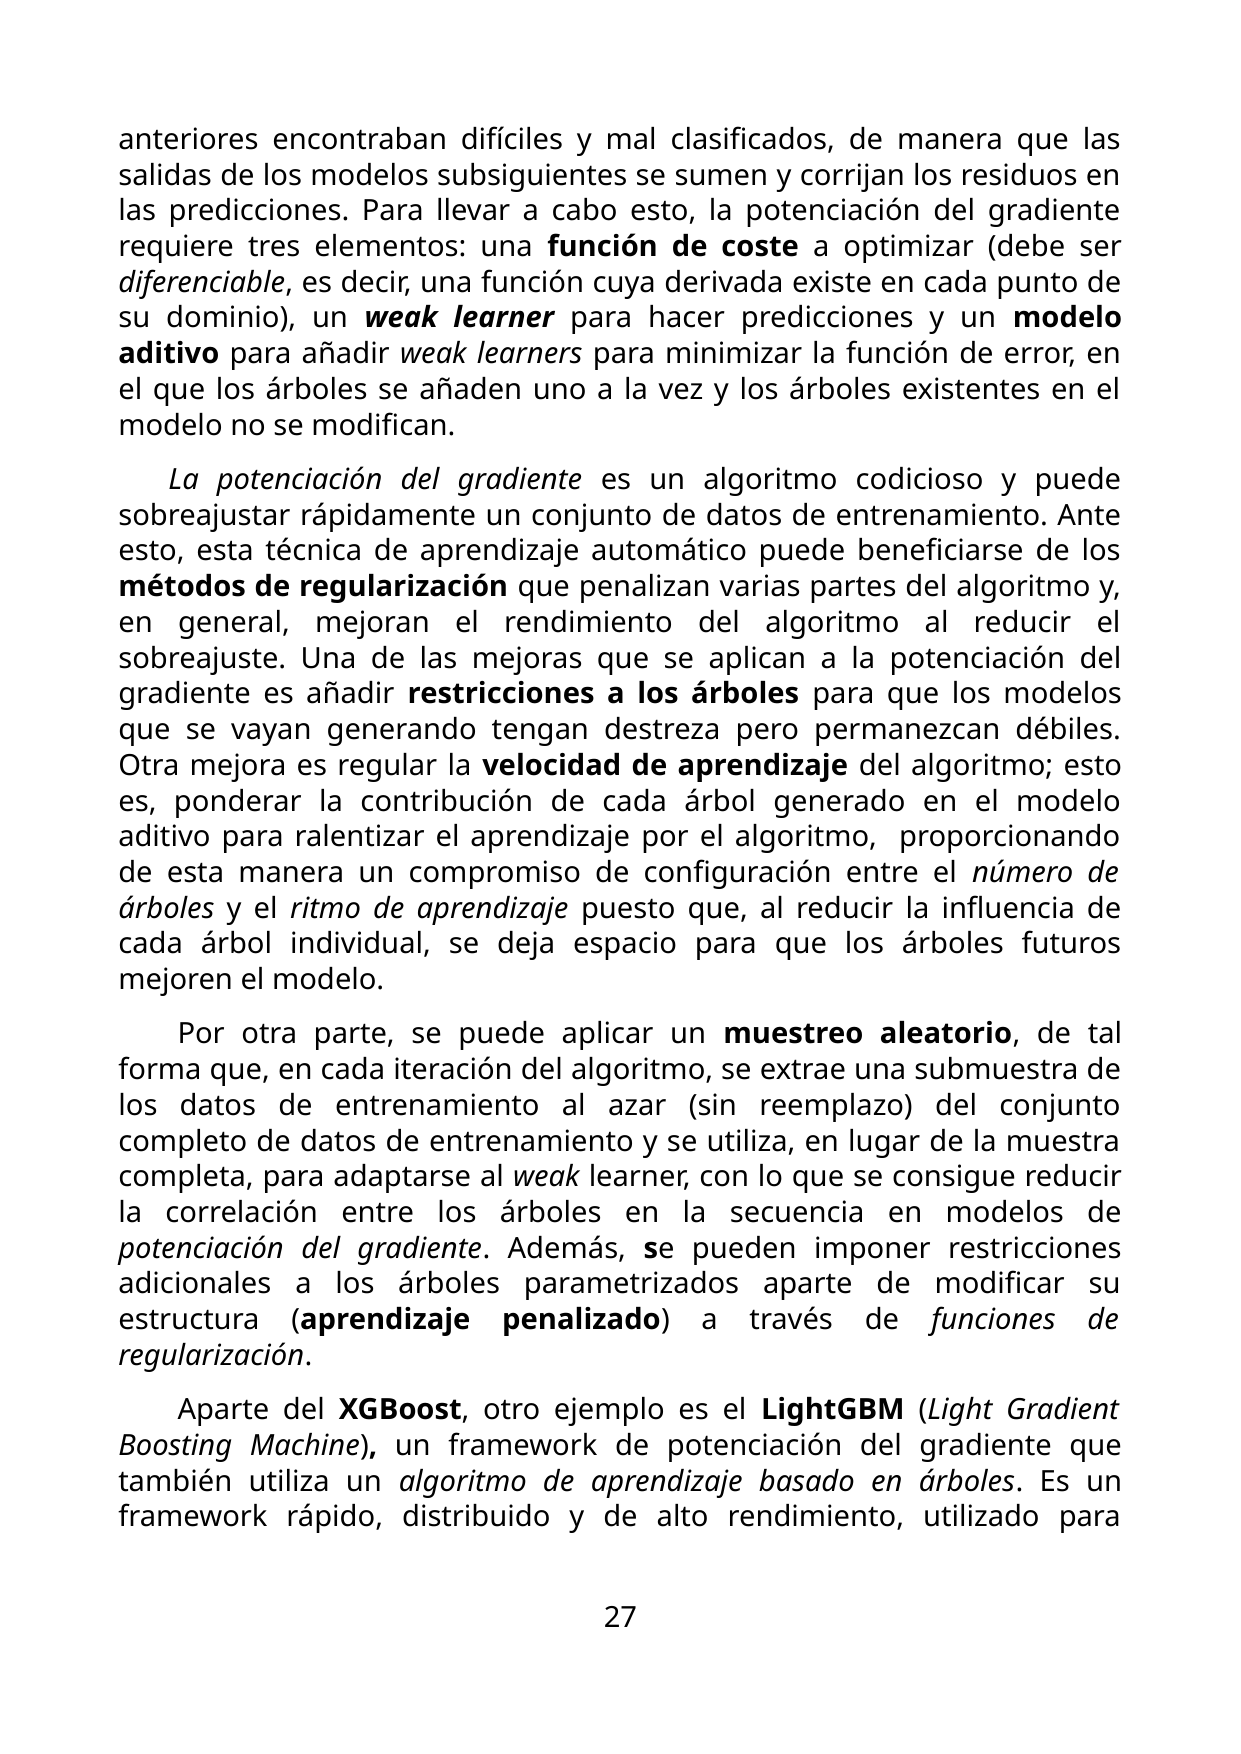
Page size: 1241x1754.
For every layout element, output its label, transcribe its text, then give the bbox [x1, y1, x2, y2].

text La potenciación del gradiente es un algoritmo codicioso y puede sobreajustar rápidamente un conjunto de datos de entrenamiento. Ante esto, esta técnica de aprendizaje automático puede beneficiarse de los métodos de regularización que penalizan varias partes del algoritmo y, en general, mejoran el rendimiento del algoritmo al reducir el sobreajuste. Una de las mejoras que se aplican a la potenciación del gradiente es añadir restricciones a los árboles para que los modelos que se vayan generando tengan destreza pero permanezcan débiles. Otra mejora es regular la velocidad de aprendizaje del algoritmo; esto es, ponderar la contribución de cada árbol generado en el modelo aditivo para ralentizar el aprendizaje por el algoritmo, proporcionando de esta manera un compromiso de configuración entre el número de árboles y el ritmo de aprendizaje puesto que, al reducir la influencia de cada árbol individual, se deja espacio para que los árboles futuros mejoren el modelo. [118, 458, 1122, 998]
text Aparte del XGBoost, otro ejemplo es el LightGBM (Light Gradient Boosting Machine), un framework de potenciación del gradiente que también utiliza un algoritmo de aprendizaje basado en árboles. Es un framework rápido, distribuido y de alto rendimiento, utilizado para [118, 1388, 1122, 1535]
text anteriores encontraban difíciles y mal clasificados, de manera que las salidas de los modelos subsiguientes se sumen y corrijan los residuos en las predicciones. Para llevar a cabo esto, la potenciación del gradiente requiere tres elementos: una función de coste a optimizar (debe ser diferenciable, es decir, una función cuya derivada existe en cada punto de su dominio), un weak learner para hacer predicciones y un modelo aditivo para añadir weak learners para minimizar la función de error, en el que los árboles se añaden uno a la vez y los árboles existentes en el modelo no se modifican. [118, 118, 1122, 444]
text Por otra parte, se puede aplicar un muestreo aleatorio, de tal forma que, en cada iteración del algoritmo, se extrae una submuestra de los datos de entrenamiento al azar (sin reemplazo) del conjunto completo de datos de entrenamiento y se utiliza, en lugar de la muestra completa, para adaptarse al weak learner, con lo que se consigue reducir la correlación entre los árboles en la secuencia en modelos de potenciación del gradiente. Además, se pueden imponer restricciones adicionales a los árboles parametrizados aparte de modificar su estructura (aprendizaje penalizado) a través de funciones de regularización. [118, 1013, 1122, 1374]
